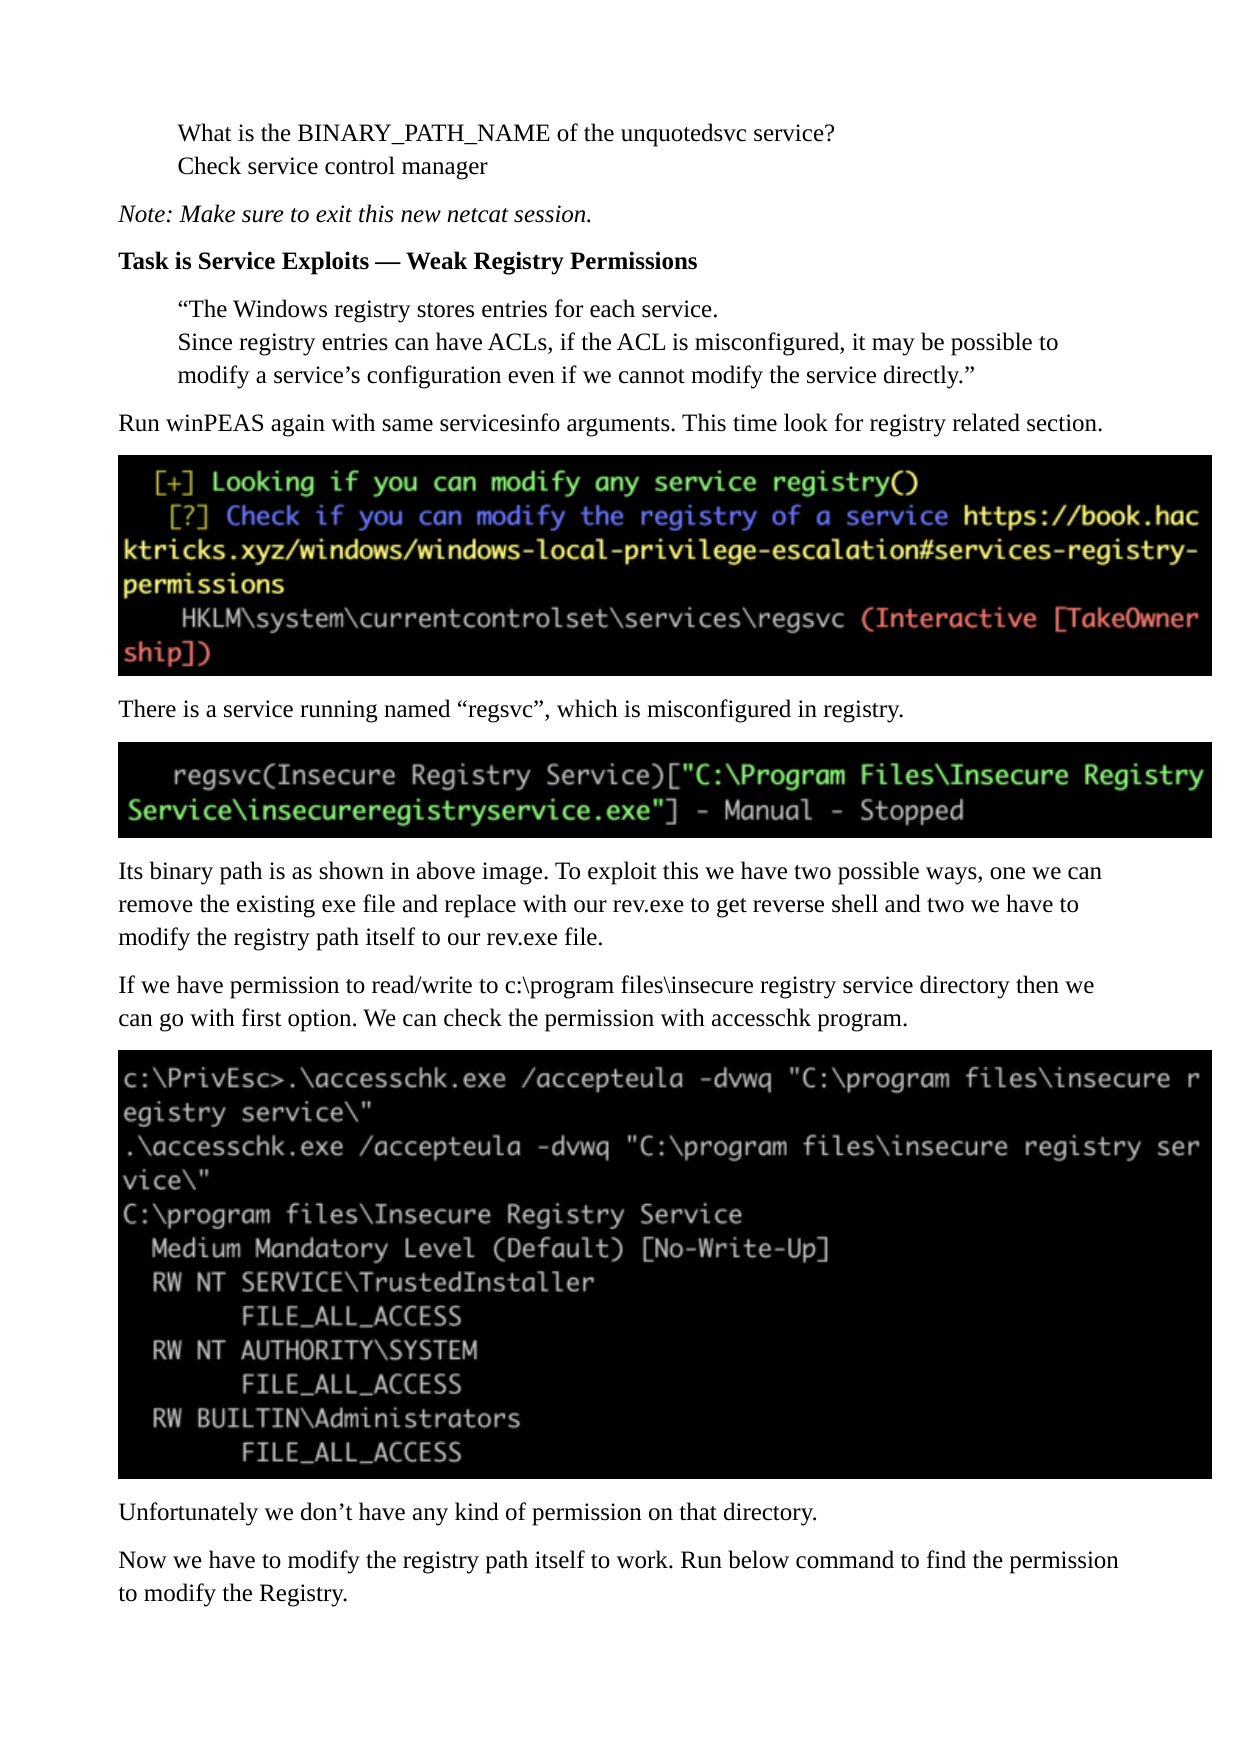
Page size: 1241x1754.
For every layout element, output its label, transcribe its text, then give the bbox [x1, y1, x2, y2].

text Now we have to modify the registry path itself to work. Run below command to find the permission to modify the Registry. [118, 1545, 1122, 1607]
text Run winPEAS again with same servicesinfo arguments. This time look for registry related section. [118, 408, 1122, 436]
text Note: Make sure to exit this new netcat session. [118, 199, 1122, 227]
text “The Windows registry stores entries for each service. Since registry entries can have ACLs, if the ACL is misconfigured, it may be possible to modify a service’s configuration even if we cannot modify the service directly.” [177, 294, 1063, 389]
text If we have permission to read/write to c:\program files\insecure registry service directory then we can go with first option. We can check the permission with accesschk program. [118, 970, 1122, 1032]
text Unfortunately we don’t have any kind of permission on that directory. [118, 1497, 1122, 1526]
text Its binary path is as shown in above image. To exploit this we have two possible ways, one we can remove the existing exe file and replace with our rev.exe to get reverse shell and two we have to modify the registry path itself to our rev.exe file. [118, 856, 1122, 951]
text What is the BINARY_PATH_NAME of the unquotedsvc service? Check service control manager [177, 118, 1063, 180]
text Task is Service Exploits — Weak Registry Permissions [118, 246, 1122, 275]
picture [118, 1050, 1212, 1479]
picture [118, 455, 1212, 676]
picture [118, 742, 1212, 838]
text There is a service running named “regsvc”, which is misconfigured in registry. [118, 694, 1122, 723]
